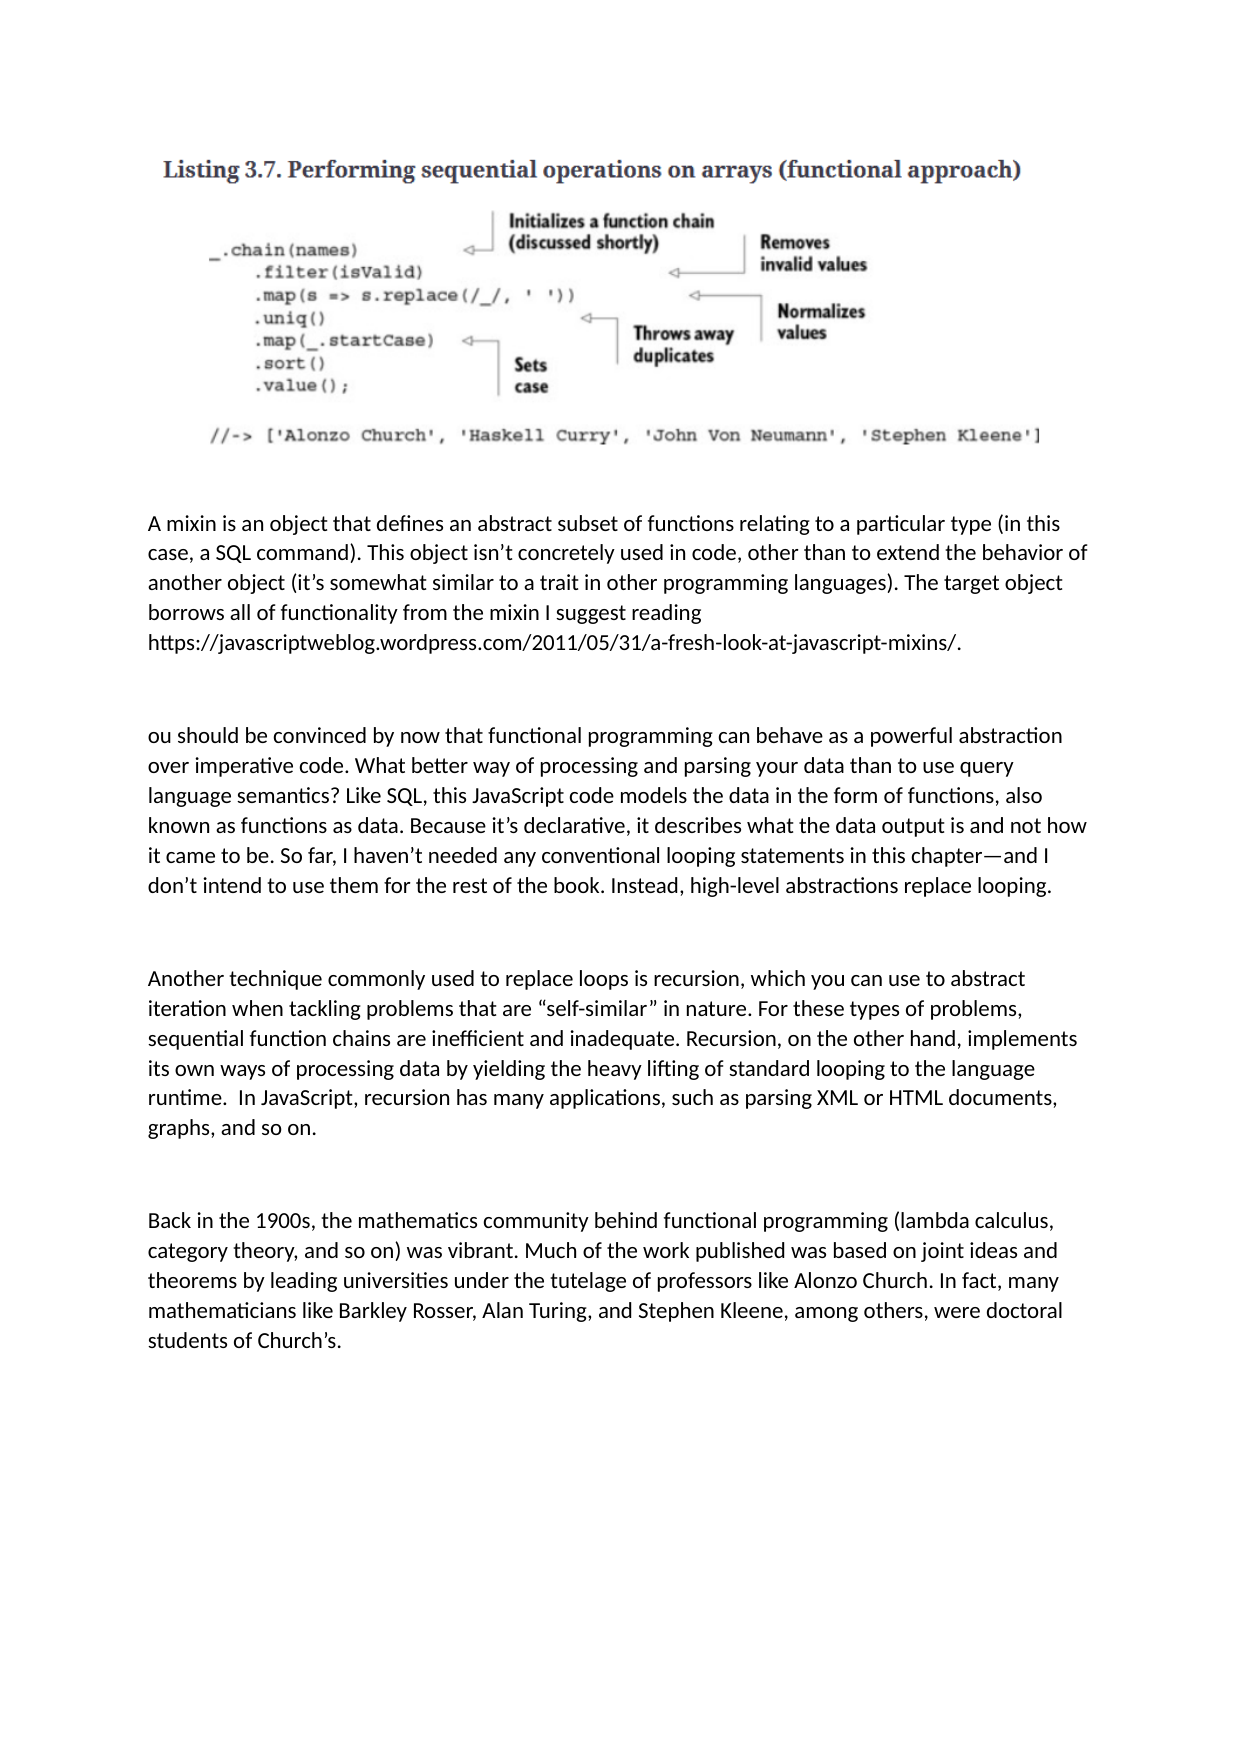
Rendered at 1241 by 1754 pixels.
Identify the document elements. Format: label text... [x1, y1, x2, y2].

text Back in the 1900s, the mathematics community behind functional programming (lambda calculus, category theory, and so on) was vibrant. Much of the work published was based on joint ideas and theorems by leading universities under the tutelage of professors like Alonzo Church. In fact, many mathematicians like Barkley Rosser, Alan Turing, and Stephen Kleene, among others, were doctoral students of Church’s. [148, 1207, 1093, 1354]
text A mixin is an object that defines an abstract subset of functions relating to a particular type (in this case, a SQL command). This object isn’t concretely used in code, other than to extend the behavior of another object (it’s somewhat similar to a trait in other programming languages). The target object borrows all of functionality from the mixin I suggest reading https://javascriptweblog.wordpress.com/2011/05/31/a-fresh-look-at-javascript-mixins/. [148, 509, 1093, 656]
text Another technique commonly used to replace loops is recursion, which you can use to abstract iteration when tackling problems that are “self-similar” in nature. For these types of problems, sequential function chains are inefficient and inadequate. Recursion, on the other hand, implements its own ways of processing data by yielding the heavy lifting of standard looping to the language runtime. In JavaScript, recursion has many applications, such as parsing XML or HTML documents, graphs, and so on. [148, 964, 1093, 1141]
text ou should be convinced by now that functional programming can behave as a powerful abstraction over imperative code. What better way of processing and parsing your data than to use query language semantics? Like SQL, this JavaScript code models the data in the form of functions, also known as functions as data. Because it’s declarative, it describes what the data output is and not how it came to be. So far, I haven’t needed any conventional looping statements in this chapter—and I don’t intend to use them for the rest of the book. Instead, high-level abstractions replace looping. [148, 721, 1093, 899]
